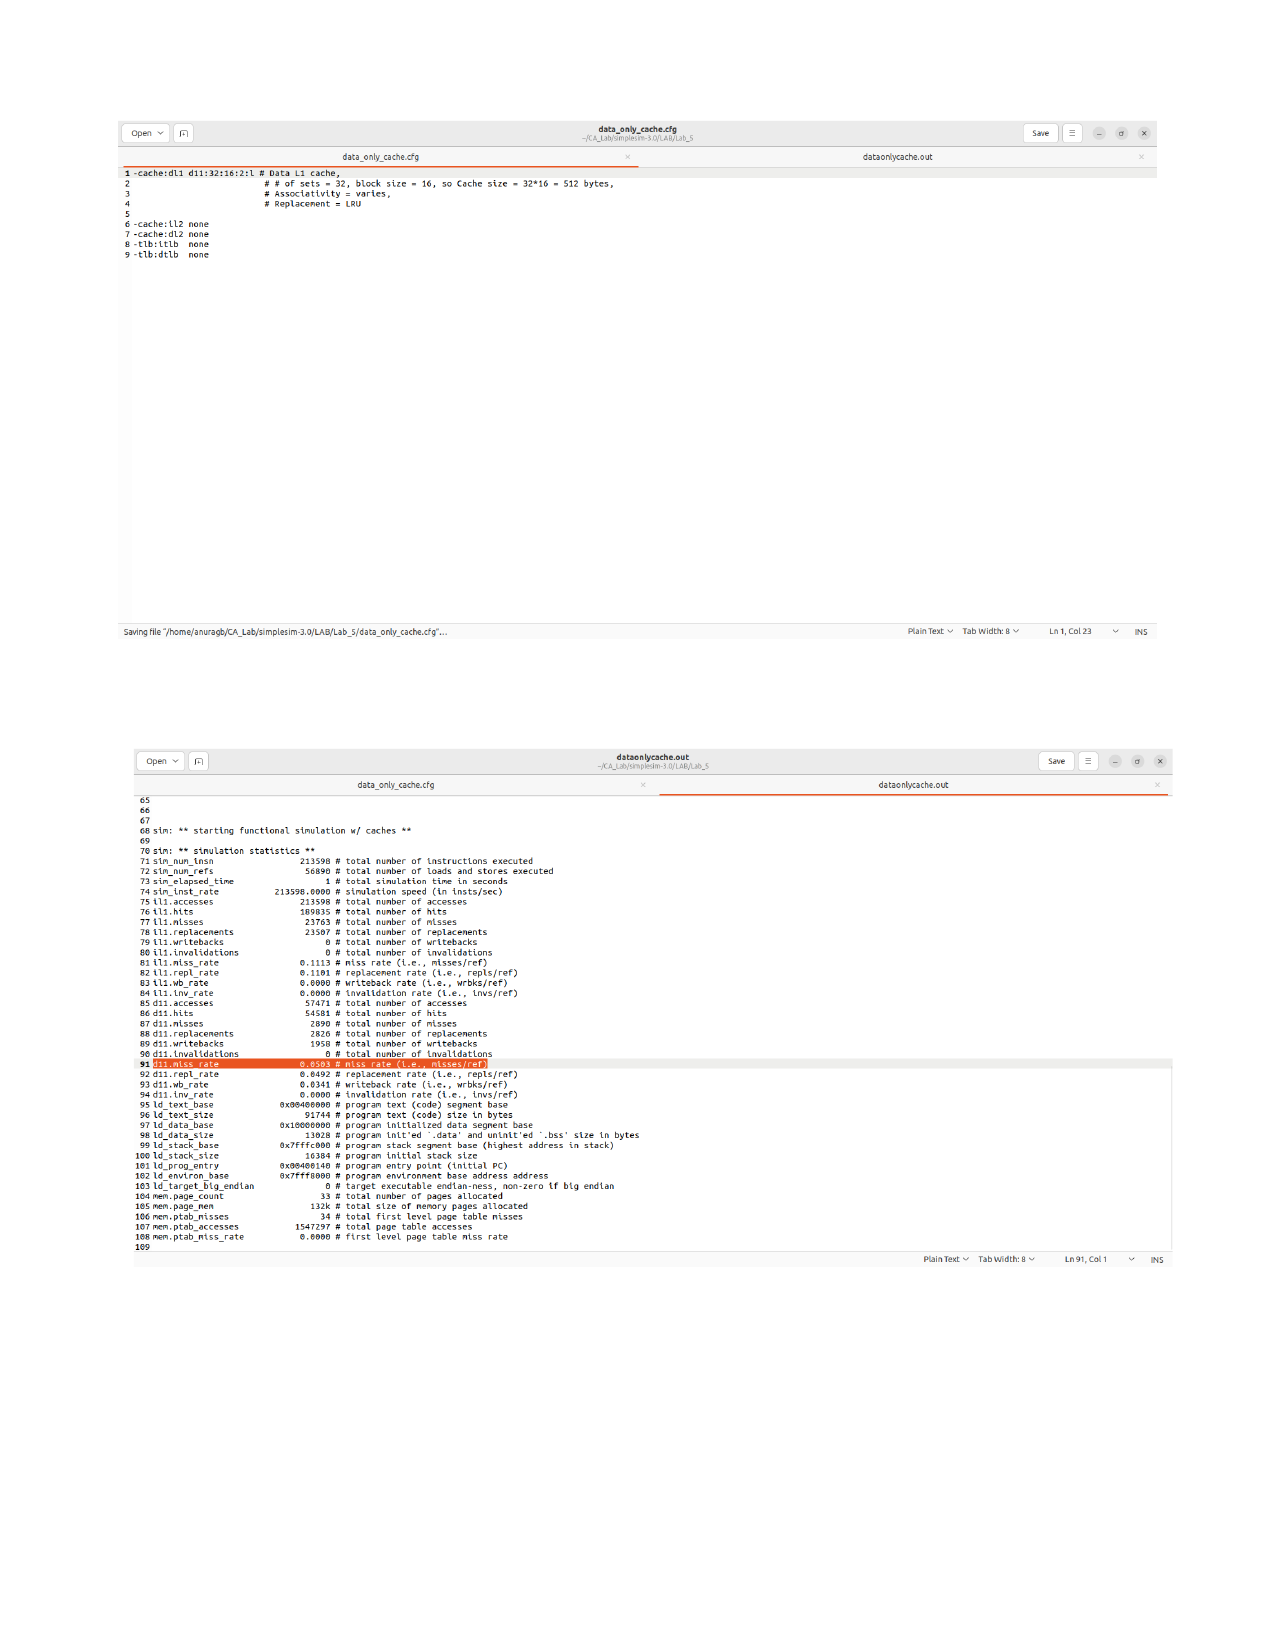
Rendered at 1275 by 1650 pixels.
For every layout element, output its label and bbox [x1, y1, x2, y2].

picture [118, 120, 1157, 639]
picture [133, 748, 1173, 1267]
